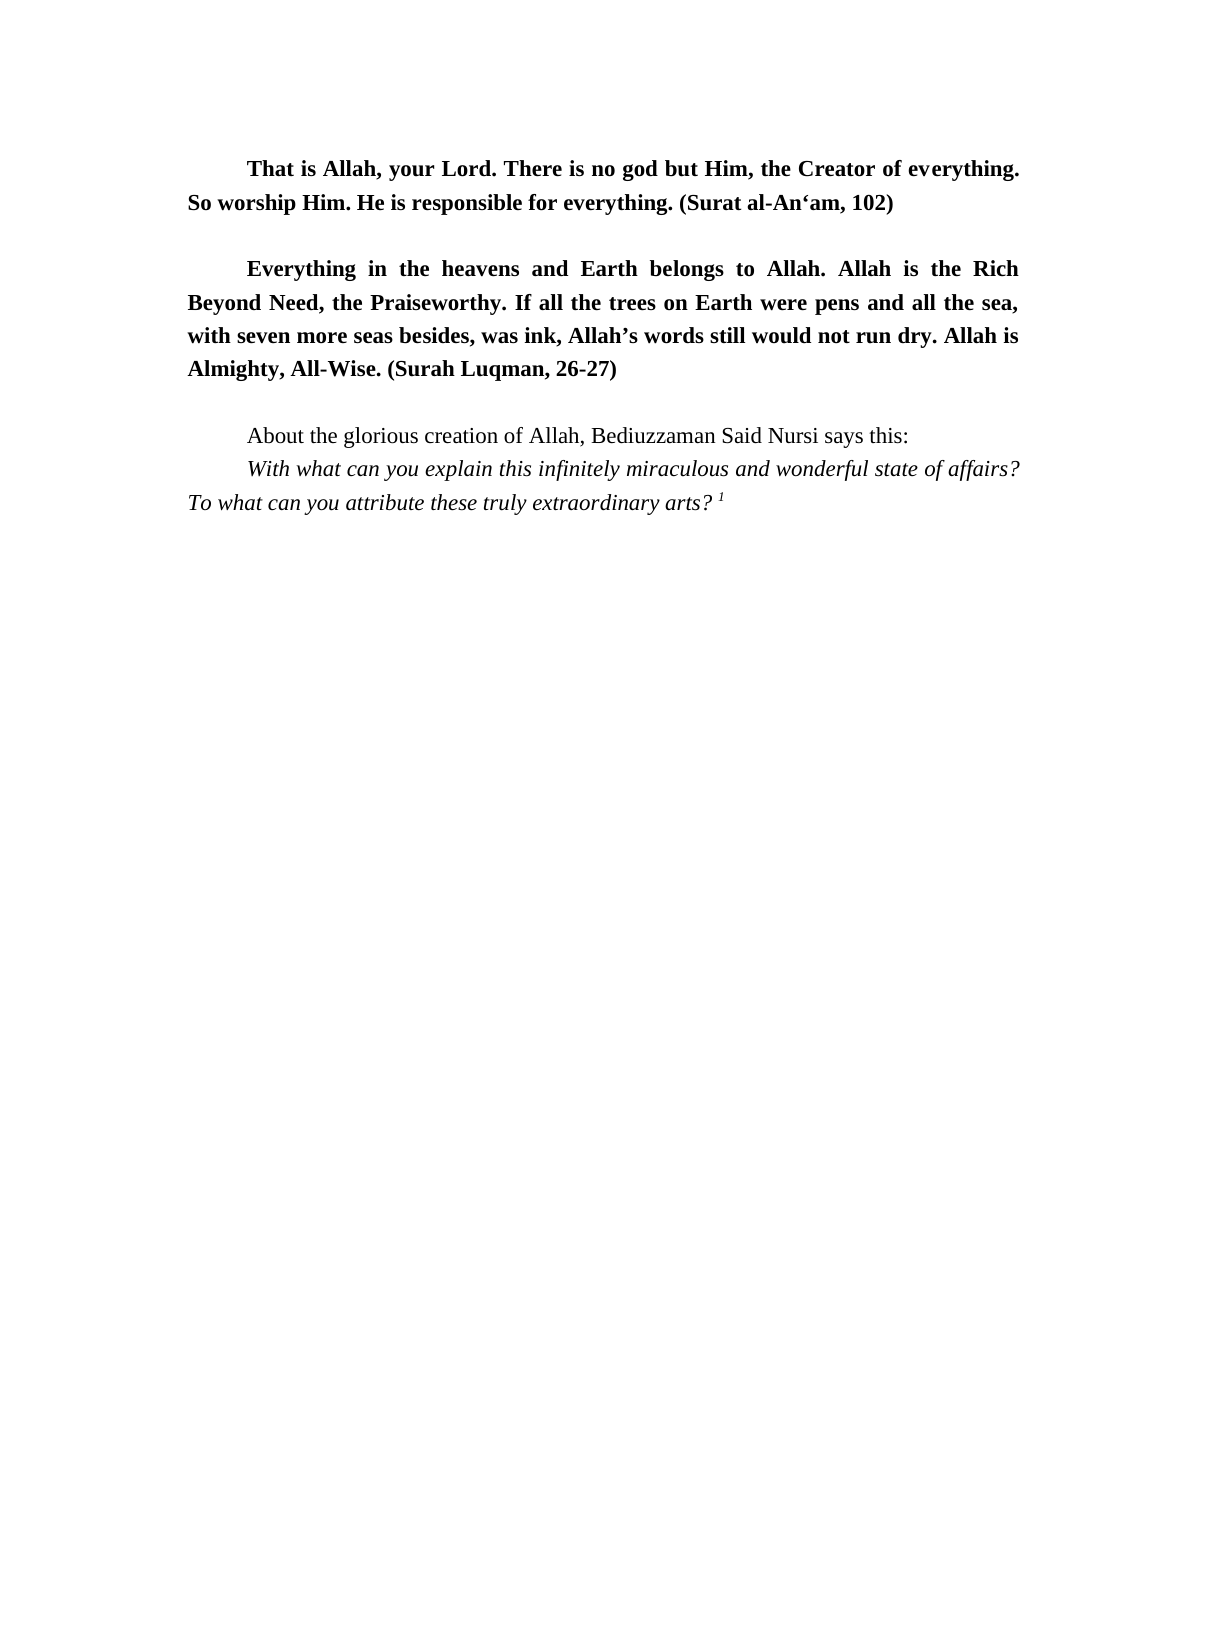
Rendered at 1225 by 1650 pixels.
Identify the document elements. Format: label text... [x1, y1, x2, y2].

text That is Allah, your Lord. There is no god but Him, the Creator of ev­ery­thing. So wor­ship Him. He is re­spon­si­ble for ev­ery­thing. (Surat al-An‘am, 102) [187, 150, 1020, 217]
text Everything in the heav­ens and Earth be­longs to Allah. Allah is the Rich Beyond Need, the Praiseworthy. If all the trees on Earth were pens and all the sea, with sev­en more seas be­sides, was ink, Allah’s words still would not run dry. Allah is Almighty, All-Wise. (Surah Luqman, 26-27) [187, 250, 1020, 383]
text With what can you ex­plain this in­fi­nite­ly mi­rac­u­lous and won­der­ful state of af­fairs? To what can you at­trib­ute these tru­ly ex­traor­di­na­ry arts? 1 [187, 450, 1020, 517]
text About the glo­ri­ous cre­a­tion of Allah, Bediuzzaman Said Nursi says this: [187, 417, 1020, 450]
